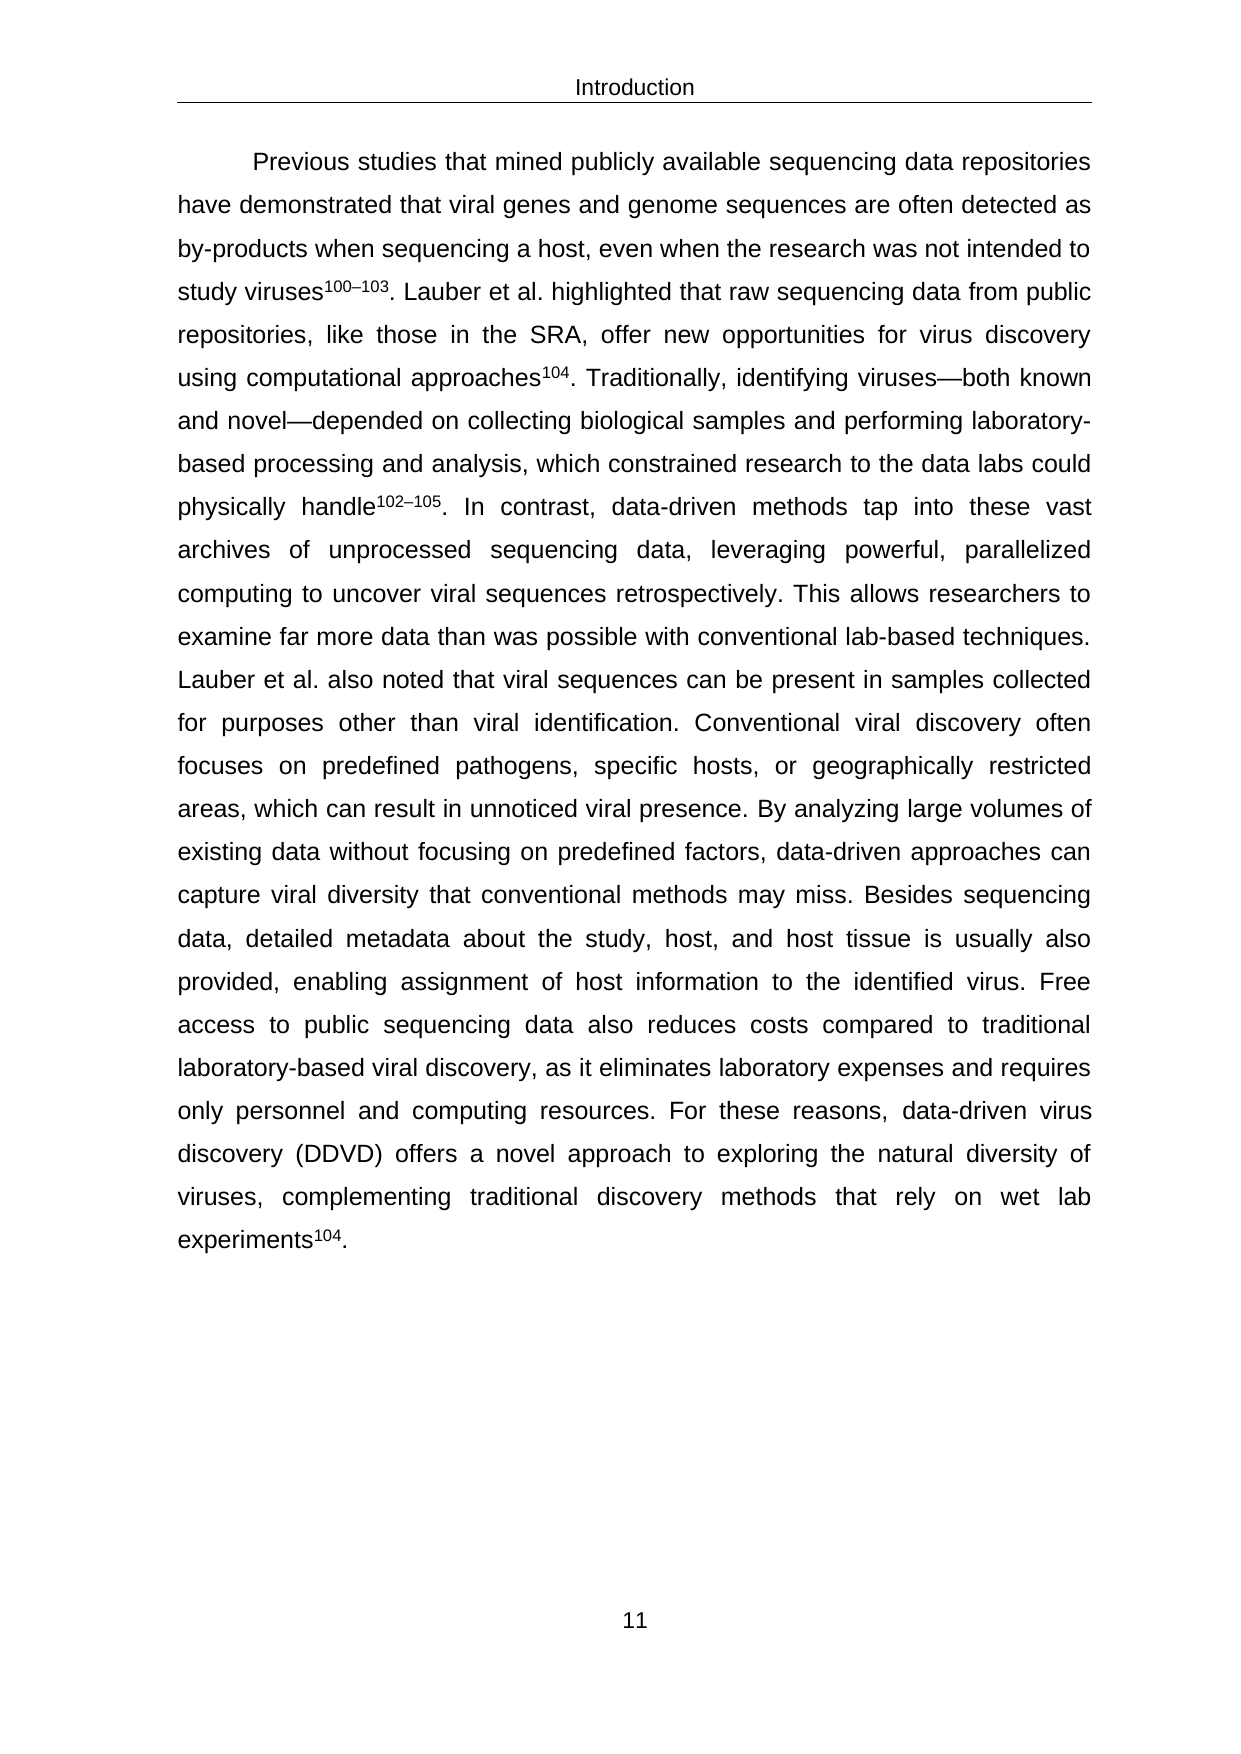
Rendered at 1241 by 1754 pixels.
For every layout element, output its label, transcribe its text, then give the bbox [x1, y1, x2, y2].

text Previous studies that mined publicly available sequencing data repositories have demonstrated that viral genes and genome sequences are often detected as by-products when sequencing a host, even when the research was not intended to study viruses100–103. Lauber et al. highlighted that raw sequencing data from public repositories, like those in the SRA, offer new opportunities for virus discovery using computational approaches104. Traditionally, identifying viruses—both known and novel—depended on collecting biological samples and performing laboratory-based processing and analysis, which constrained research to the data labs could physically handle102–105. In contrast, data-driven methods tap into these vast archives of unprocessed sequencing data, leveraging powerful, parallelized computing to uncover viral sequences retrospectively. This allows researchers to examine far more data than was possible with conventional lab-based techniques. Lauber et al. also noted that viral sequences can be present in samples collected for purposes other than viral identification. Conventional viral discovery often focuses on predefined pathogens, specific hosts, or geographically restricted areas, which can result in unnoticed viral presence. By analyzing large volumes of existing data without focusing on predefined factors, data-driven approaches can capture viral diversity that conventional methods may miss. Besides sequencing data, detailed metadata about the study, host, and host tissue is usually also provided, enabling assignment of host information to the identified virus. Free access to public sequencing data also reduces costs compared to traditional laboratory-based viral discovery, as it eliminates laboratory expenses and requires only personnel and computing resources. For these reasons, data-driven virus discovery (DDVD) offers a novel approach to exploring the natural diversity of viruses, complementing traditional discovery methods that rely on wet lab experiments104. [177, 147, 1092, 1254]
